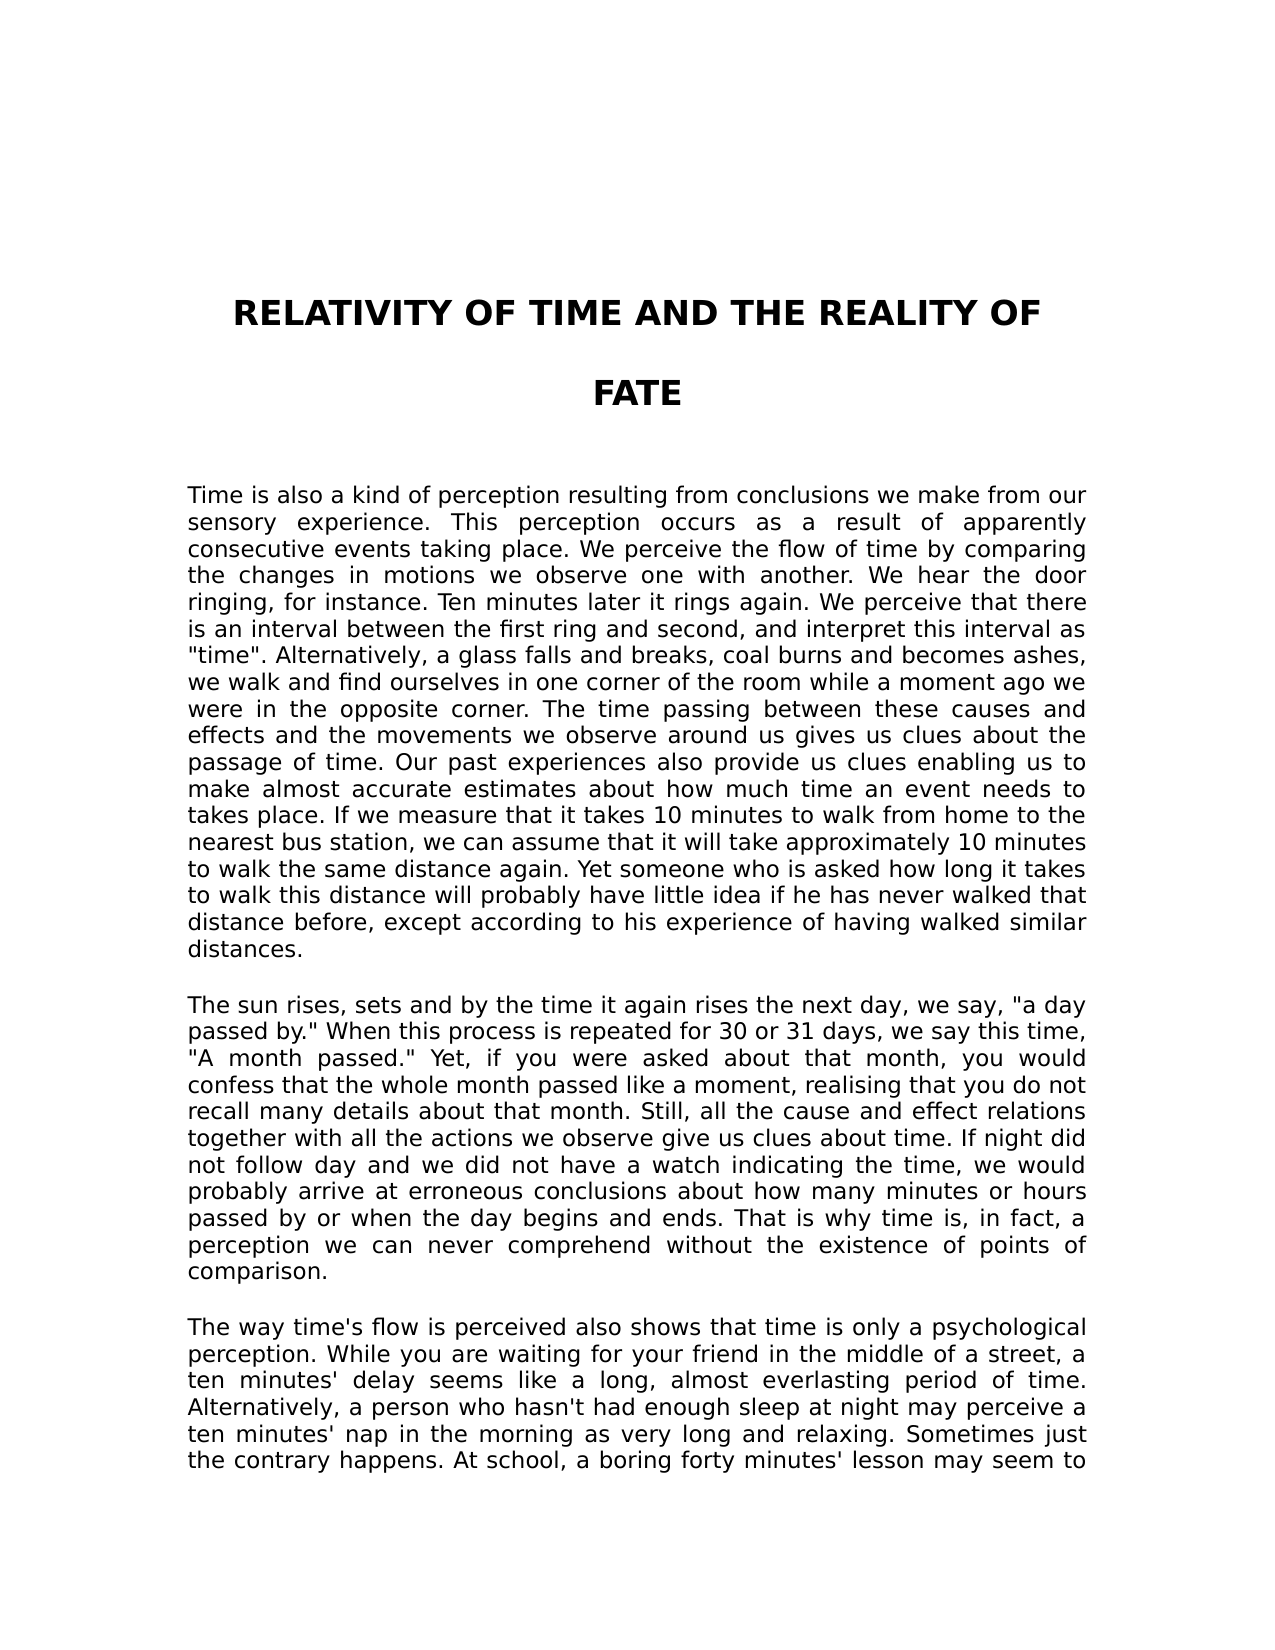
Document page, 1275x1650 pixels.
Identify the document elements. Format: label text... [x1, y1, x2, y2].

text The way time's flow is perceived also shows that time is only a psychological perception. While you are waiting for your friend in the middle of a street, a ten minutes' delay seems like a long, almost everlasting period of time. Alternatively, a person who hasn't had enough sleep at night may perceive a ten minutes' nap in the morning as very long and relaxing. Sometimes just the contrary happens. At school, a boring forty minutes' lesson may seem to [187, 1314, 1088, 1474]
text Time is also a kind of perception resulting from conclusions we make from our sensory experience. This perception occurs as a result of apparently consecutive events taking place. We perceive the flow of time by comparing the changes in motions we observe one with another. We hear the door ringing, for instance. Ten minutes later it rings again. We perceive that there is an interval between the first ring and second, and interpret this interval as "time". Alternatively, a glass falls and breaks, coal burns and becomes ashes, we walk and find ourselves in one corner of the room while a moment ago we were in the opposite corner. The time passing between these causes and effects and the movements we observe around us gives us clues about the passage of time. Our past experiences also provide us clues enabling us to make almost accurate estimates about how much time an event needs to takes place. If we measure that it takes 10 minutes to walk from home to the nearest bus station, we can assume that it will take approximately 10 minutes to walk the same distance again. Yet someone who is asked how long it takes to walk this distance will probably have little idea if he has never walked that distance before, except according to his experience of having walked similar distances. [187, 483, 1088, 963]
text The sun rises, sets and by the time it again rises the next day, we say, "a day passed by." When this process is repeated for 30 or 31 days, we say this time, "A month passed." Yet, if you were asked about that month, you would confess that the whole month passed like a moment, realising that you do not recall many details about that month. Still, all the cause and effect relations together with all the actions we observe give us clues about time. If night did not follow day and we did not have a watch indicating the time, we would probably arrive at erroneous conclusions about how many minutes or hours passed by or when the day begins and ends. That is why time is, in fact, a perception we can never comprehend without the existence of points of comparison. [187, 992, 1088, 1285]
text RELATIVITY OF TIME AND THE REALITY OF FATE [187, 293, 1088, 413]
